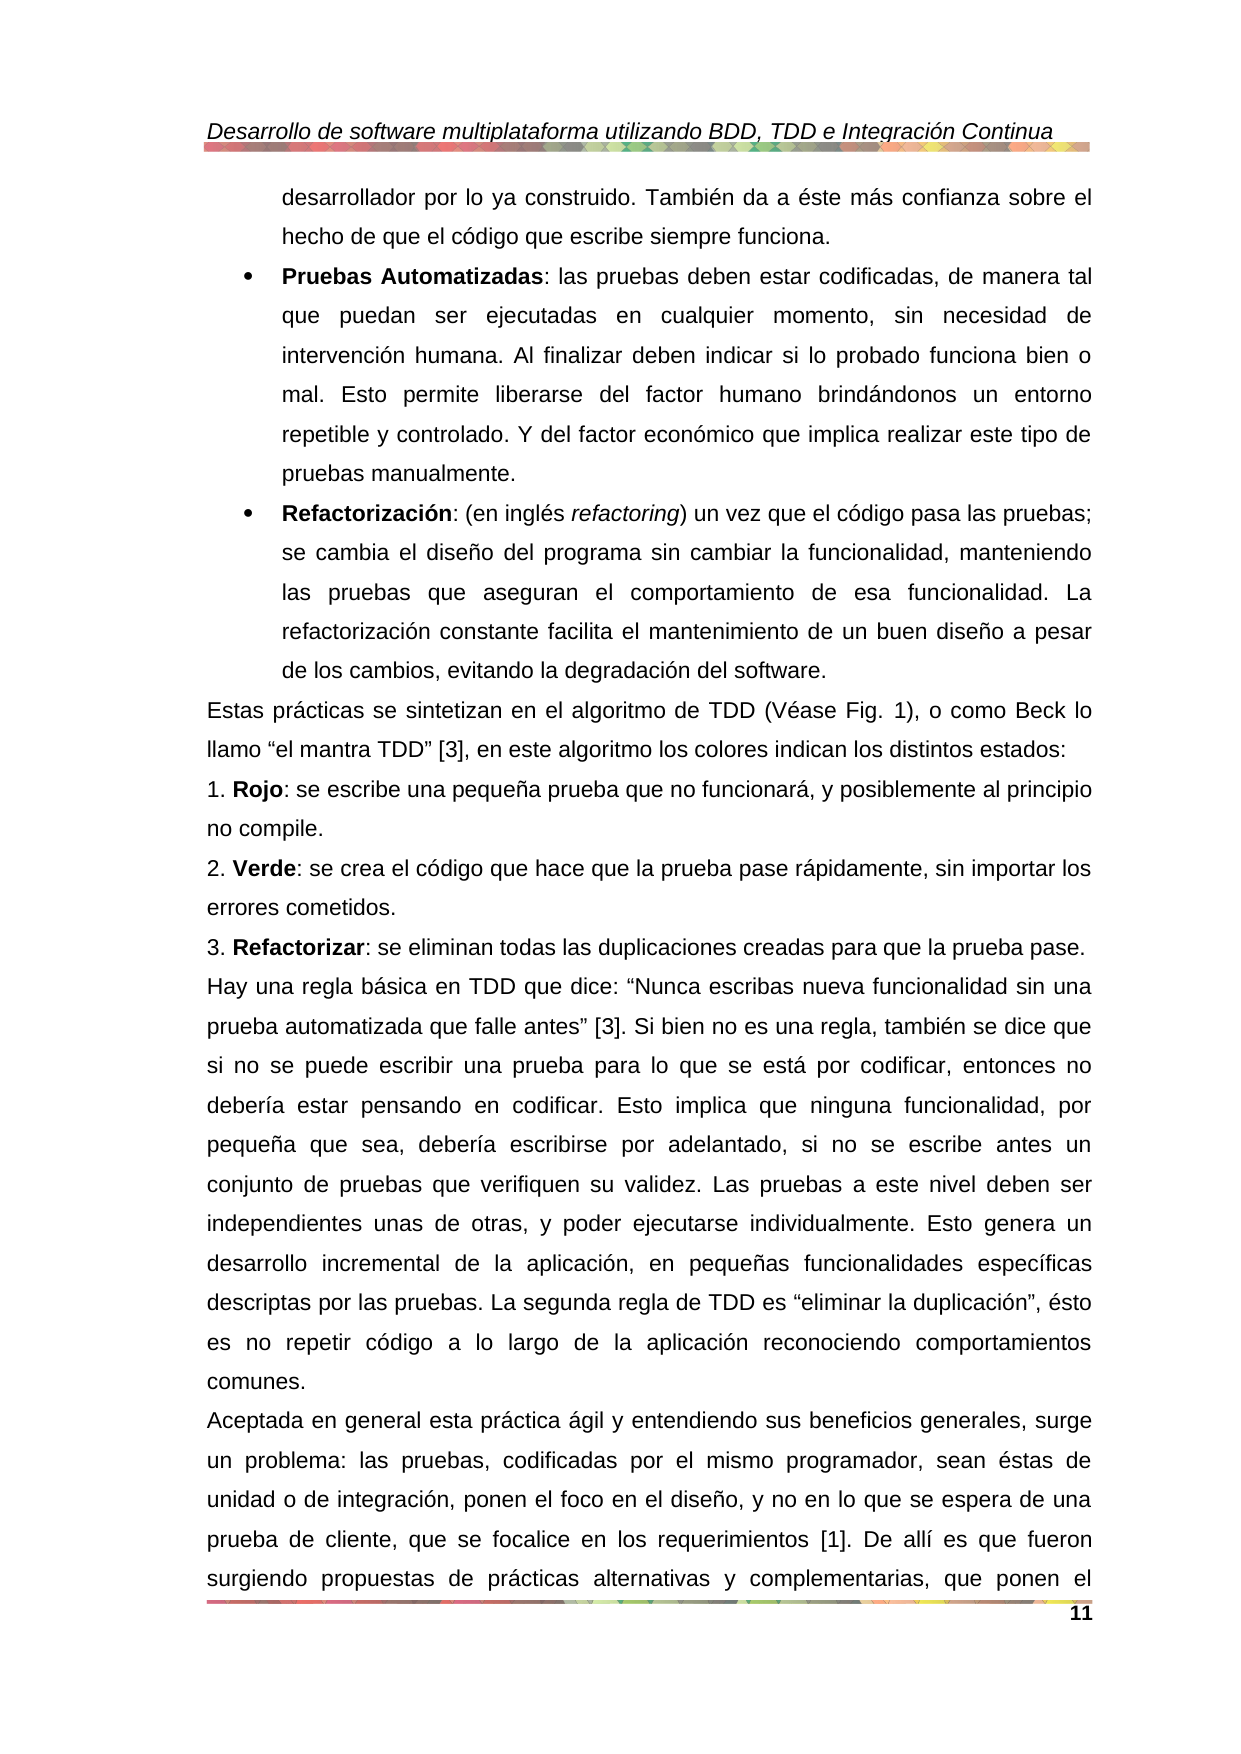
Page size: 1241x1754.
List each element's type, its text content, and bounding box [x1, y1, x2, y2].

text Estas prácticas se sintetizan en el algoritmo de TDD (Véase Fig. 1), o como Beck lo llamo “el mantra TDD” [3], en este algoritmo los colores indican los distintos estados: [207, 697, 1093, 763]
list desarrollador por lo ya construido. También da a éste más confianza sobre el hecho de que el código que escribe siempre funciona. [244, 184, 1093, 249]
list Pruebas Automatizadas: las pruebas deben estar codificadas, de manera tal que puedan ser ejecutadas en cualquier momento, sin necesidad de intervención humana. Al finalizar deben indicar si lo probado funciona bien o mal. Esto permite liberarse del factor humano brindándonos un entorno repetible y controlado. Y del factor económico que implica realizar este tipo de pruebas manualmente. [244, 263, 1093, 486]
text 3. Refactorizar: se eliminan todas las duplicaciones creadas para que la prueba pase. [207, 934, 1093, 960]
text Aceptada en general esta práctica ágil y entendiendo sus beneficios generales, surge un problema: las pruebas, codificadas por el mismo programador, sean éstas de unidad o de integración, ponen el foco en el diseño, y no en lo que se espera de una prueba de cliente, que se focalice en los requerimientos [1]. De allí es que fueron surgiendo propuestas de prácticas alternativas y complementarias, que ponen el [207, 1407, 1093, 1592]
text [206, 1600, 1093, 1604]
list Refactorización: (en inglés refactoring) un vez que el código pasa las pruebas; se cambia el diseño del programa sin cambiar la funcionalidad, manteniendo las pruebas que aseguran el comportamiento de esa funcionalidad. La refactorización constante facilita el mantenimiento de un buen diseño a pesar de los cambios, evitando la degradación del software. [244, 499, 1093, 684]
text 2. Verde: se crea el código que hace que la prueba pase rápidamente, sin importar los errores cometidos. [207, 855, 1093, 921]
text 1. Rojo: se escribe una pequeña prueba que no funcionará, y posiblemente al principio no compile. [207, 776, 1093, 842]
text [203, 142, 1090, 152]
text Hay una regla básica en TDD que dice: “Nunca escribas nueva funcionalidad sin una prueba automatizada que falle antes” [3]. Si bien no es una regla, también se dice que si no se puede escribir una prueba para lo que se está por codificar, entonces no debería estar pensando en codificar. Esto implica que ninguna funcionalidad, por pequeña que sea, debería escribirse por adelantado, si no se escribe antes un conjunto de pruebas que verifiquen su validez. Las pruebas a este nivel deben ser independientes unas de otras, y poder ejecutarse individualmente. Esto genera un desarrollo incremental de la aplicación, en pequeñas funcionalidades específicas descriptas por las pruebas. La segunda regla de TDD es “eliminar la duplicación”, ésto es no repetir código a lo largo de la aplicación reconociendo comportamientos comunes. [207, 973, 1093, 1394]
